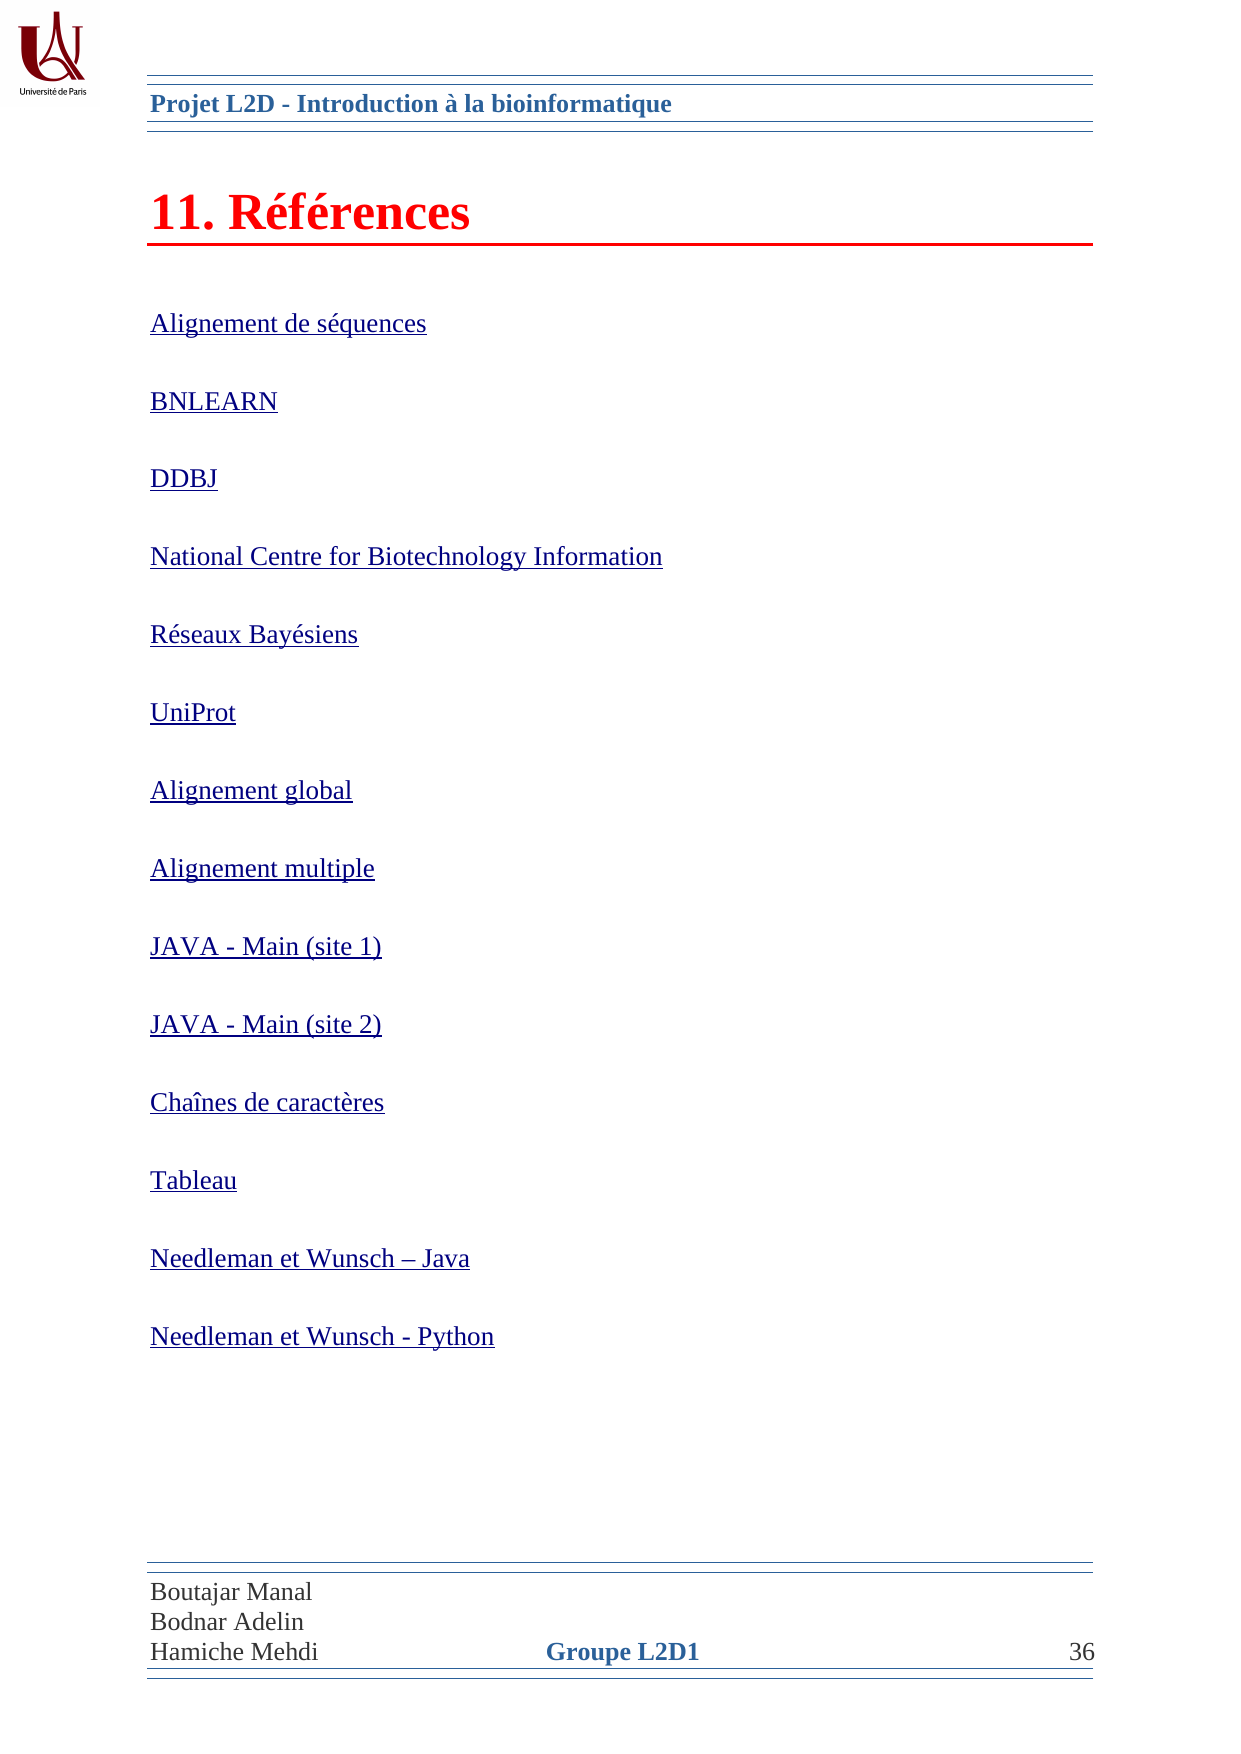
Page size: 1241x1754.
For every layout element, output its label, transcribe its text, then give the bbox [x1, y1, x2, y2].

text Tableau [150, 1164, 1090, 1195]
text Alignement multiple [150, 852, 1090, 883]
text Alignement global [150, 774, 1090, 805]
text BNLEARN [150, 385, 1090, 416]
text UniProt [150, 696, 1090, 727]
text JAVA - Main (site 1) [150, 930, 1090, 961]
picture [0, 0, 101, 107]
subtitle 11. Références [147, 178, 1093, 243]
text Chaînes de caractères [150, 1086, 1090, 1117]
text Needleman et Wunsch - Python [150, 1320, 1090, 1351]
text National Centre for Biotechnology Information [150, 541, 1090, 572]
text Alignement de séquences [150, 307, 1090, 338]
text JAVA - Main (site 2) [150, 1008, 1090, 1039]
text DDBJ [150, 463, 1090, 494]
text Needleman et Wunsch – Java [150, 1242, 1090, 1273]
text Réseaux Bayésiens [150, 618, 1090, 649]
